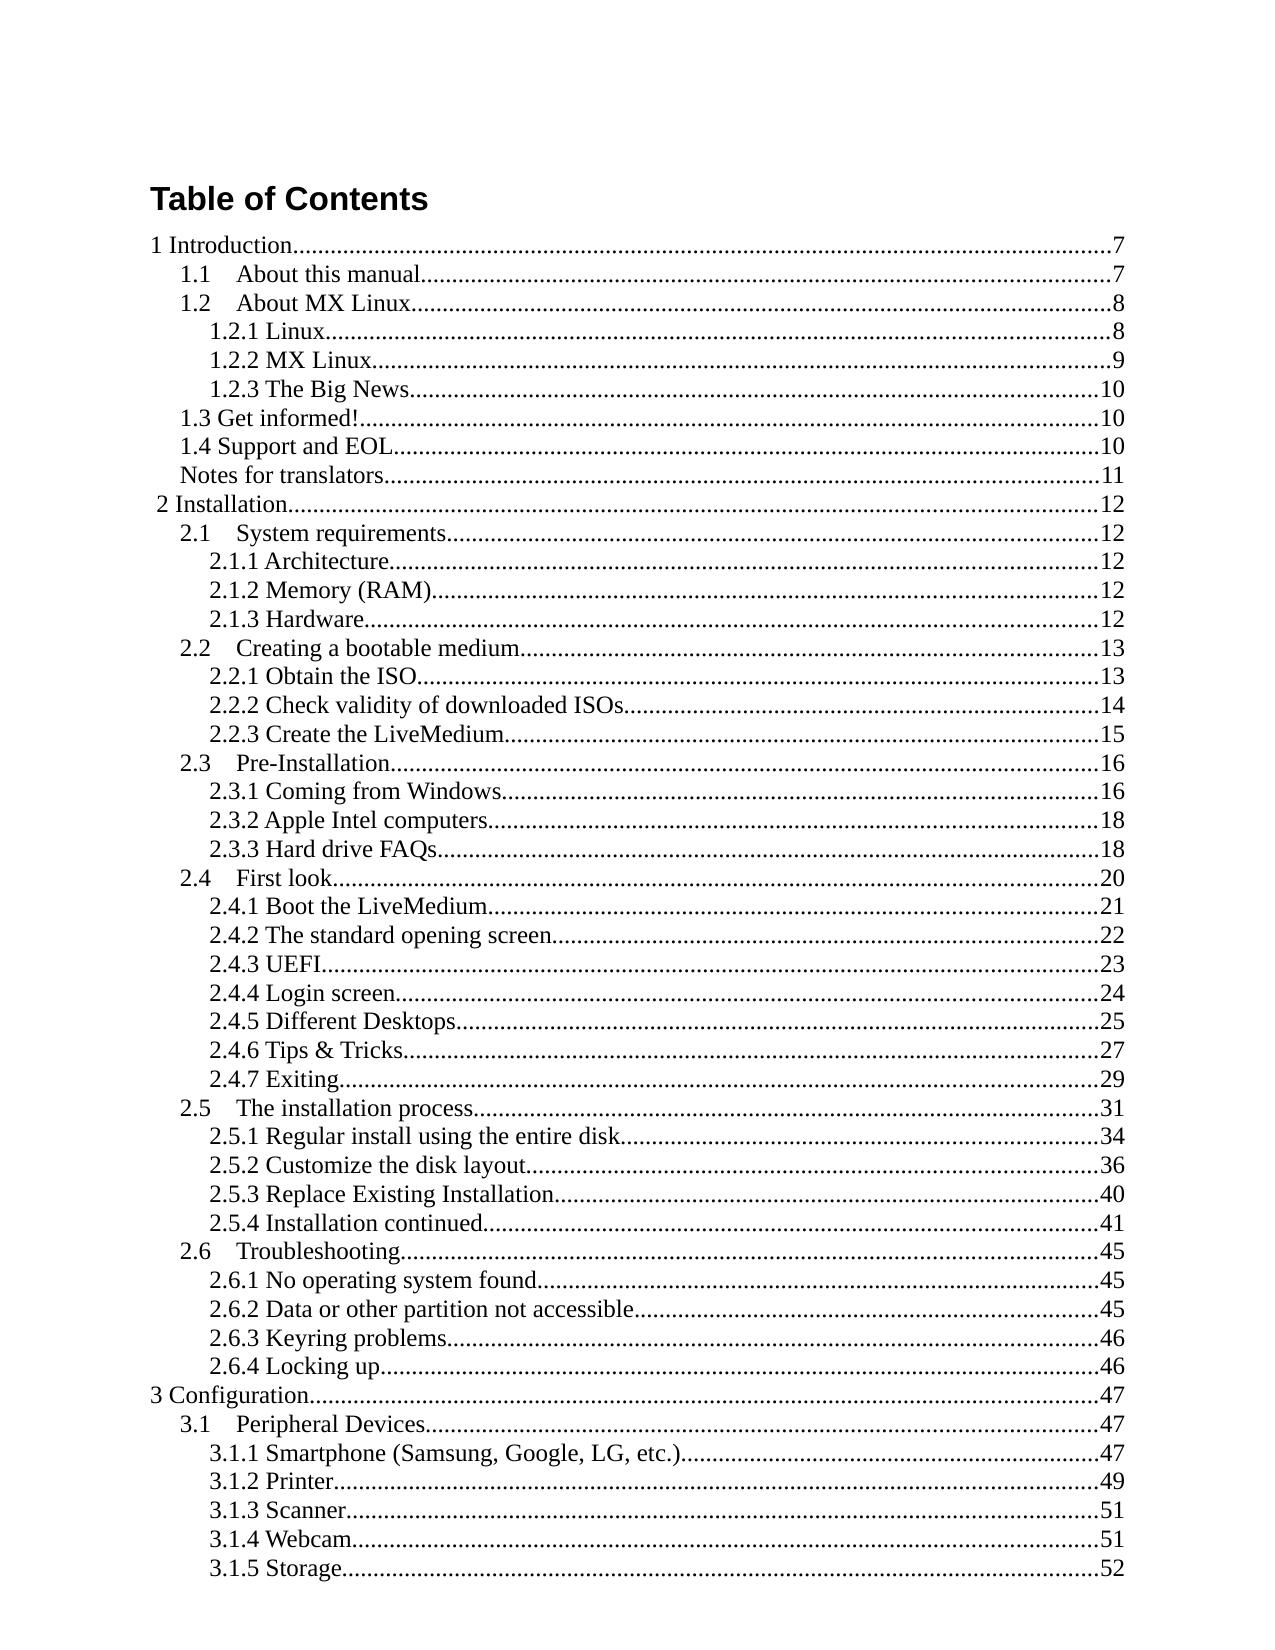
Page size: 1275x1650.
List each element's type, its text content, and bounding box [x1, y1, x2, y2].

text 2.6.1 No operating system found 45 [209, 1265, 1125, 1294]
text 3.1.2 Printer 49 [209, 1466, 1125, 1495]
text 2.2.3 Create the LiveMedium 15 [209, 719, 1125, 748]
text 2.4.3 UEFI 23 [209, 949, 1125, 978]
text 2.4.5 Different Desktops 25 [209, 1006, 1125, 1035]
text 2.5.3 Replace Existing Installation 40 [209, 1179, 1125, 1208]
text 2.4.6 Tips & Tricks 27 [209, 1035, 1125, 1064]
text 2.2.1 Obtain the ISO 13 [209, 661, 1125, 690]
text 2.5.1 Regular install using the entire disk 34 [209, 1121, 1125, 1150]
text 2.1.2 Memory (RAM) 12 [209, 575, 1125, 604]
text 1.2.2 MX Linux 9 [209, 345, 1125, 374]
text 2.4.2 The standard opening screen 22 [209, 920, 1125, 949]
text 3.1.4 Webcam 51 [209, 1524, 1125, 1553]
text 2.4.1 Boot the LiveMedium 21 [209, 891, 1125, 920]
text 3.1.5 Storage 52 [209, 1553, 1125, 1581]
text 2.5.4 Installation continued 41 [209, 1208, 1125, 1236]
text 3.1.1 Smartphone (Samsung, Google, LG, etc.) 47 [209, 1438, 1125, 1466]
text 3.1.3 Scanner 51 [209, 1495, 1125, 1524]
text 2.6.4 Locking up 46 [209, 1351, 1125, 1380]
text 1.2.3 The Big News 10 [209, 374, 1125, 403]
text 2.5.2 Customize the disk layout 36 [209, 1150, 1125, 1179]
text 2.1.1 Architecture 12 [209, 546, 1125, 575]
subtitle Table of Contents [150, 179, 1125, 218]
text 1.2.1 Linux 8 [209, 316, 1125, 345]
text 2.3.1 Coming from Windows 16 [209, 776, 1125, 805]
text 2.3.3 Hard drive FAQs 18 [209, 834, 1125, 863]
text 2.4.7 Exiting 29 [209, 1064, 1125, 1093]
text 2.3.2 Apple Intel computers 18 [209, 805, 1125, 834]
text 2.1.3 Hardware 12 [209, 604, 1125, 633]
text 2.6.3 Keyring problems 46 [209, 1323, 1125, 1351]
text 2.6.2 Data or other partition not accessible. 45 [209, 1294, 1125, 1323]
text 2.2.2 Check validity of downloaded ISOs 14 [209, 690, 1125, 719]
text 2.4.4 Login screen 24 [209, 978, 1125, 1006]
